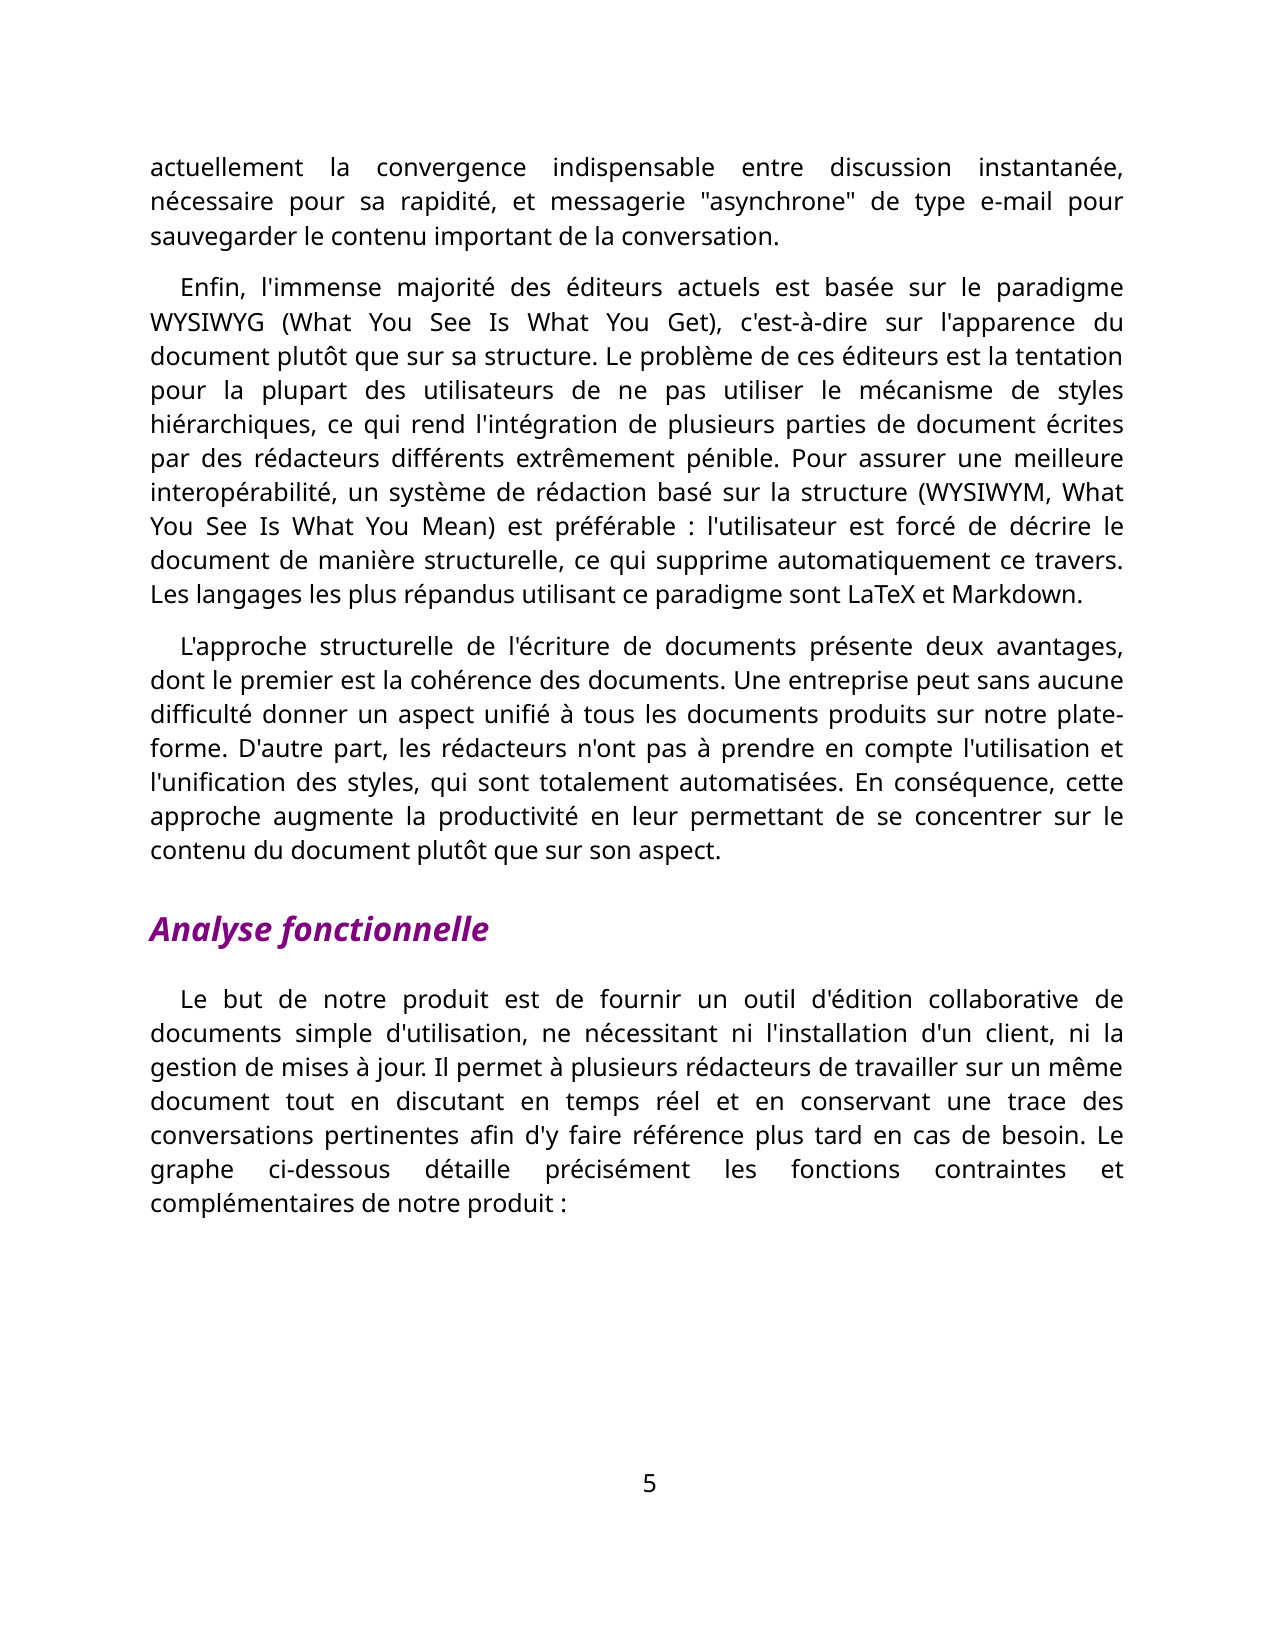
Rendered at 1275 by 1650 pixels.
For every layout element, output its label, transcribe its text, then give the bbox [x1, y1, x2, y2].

text actuellement la convergence indispensable entre discussion instantanée, nécessaire pour sa rapidité, et messagerie "asynchrone" de type e-mail pour sauvegarder le contenu important de la conversation. [150, 150, 1125, 252]
subtitle Analyse fonctionnelle [150, 906, 1125, 951]
text L'approche structurelle de l'écriture de documents présente deux avantages, dont le premier est la cohérence des documents. Une entreprise peut sans aucune difficulté donner un aspect unifié à tous les documents produits sur notre plate-forme. D'autre part, les rédacteurs n'ont pas à prendre en compte l'utilisation et l'unification des styles, qui sont totalement automatisées. En conséquence, cette approche augmente la productivité en leur permettant de se concentrer sur le contenu du document plutôt que sur son aspect. [150, 629, 1125, 867]
text Enfin, l'immense majorité des éditeurs actuels est basée sur le paradigme WYSIWYG (What You See Is What You Get), c'est-à-dire sur l'apparence du document plutôt que sur sa structure. Le problème de ces éditeurs est la tentation pour la plupart des utilisateurs de ne pas utiliser le mécanisme de styles hiérarchiques, ce qui rend l'intégration de plusieurs parties de document écrites par des rédacteurs différents extrêmement pénible. Pour assurer une meilleure interopérabilité, un système de rédaction basé sur la structure (WYSIWYM, What You See Is What You Mean) est préférable : l'utilisateur est forcé de décrire le document de manière structurelle, ce qui supprime automatiquement ce travers. Les langages les plus répandus utilisant ce paradigme sont LaTeX et Markdown. [150, 270, 1125, 611]
text Le but de notre produit est de fournir un outil d'édition collaborative de documents simple d'utilisation, ne nécessitant ni l'installation d'un client, ni la gestion de mises à jour. Il permet à plusieurs rédacteurs de travailler sur un même document tout en discutant en temps réel et en conservant une trace des conversations pertinentes afin d'y faire référence plus tard en cas de besoin. Le graphe ci-dessous détaille précisément les fonctions contraintes et complémentaires de notre produit : [150, 981, 1125, 1220]
